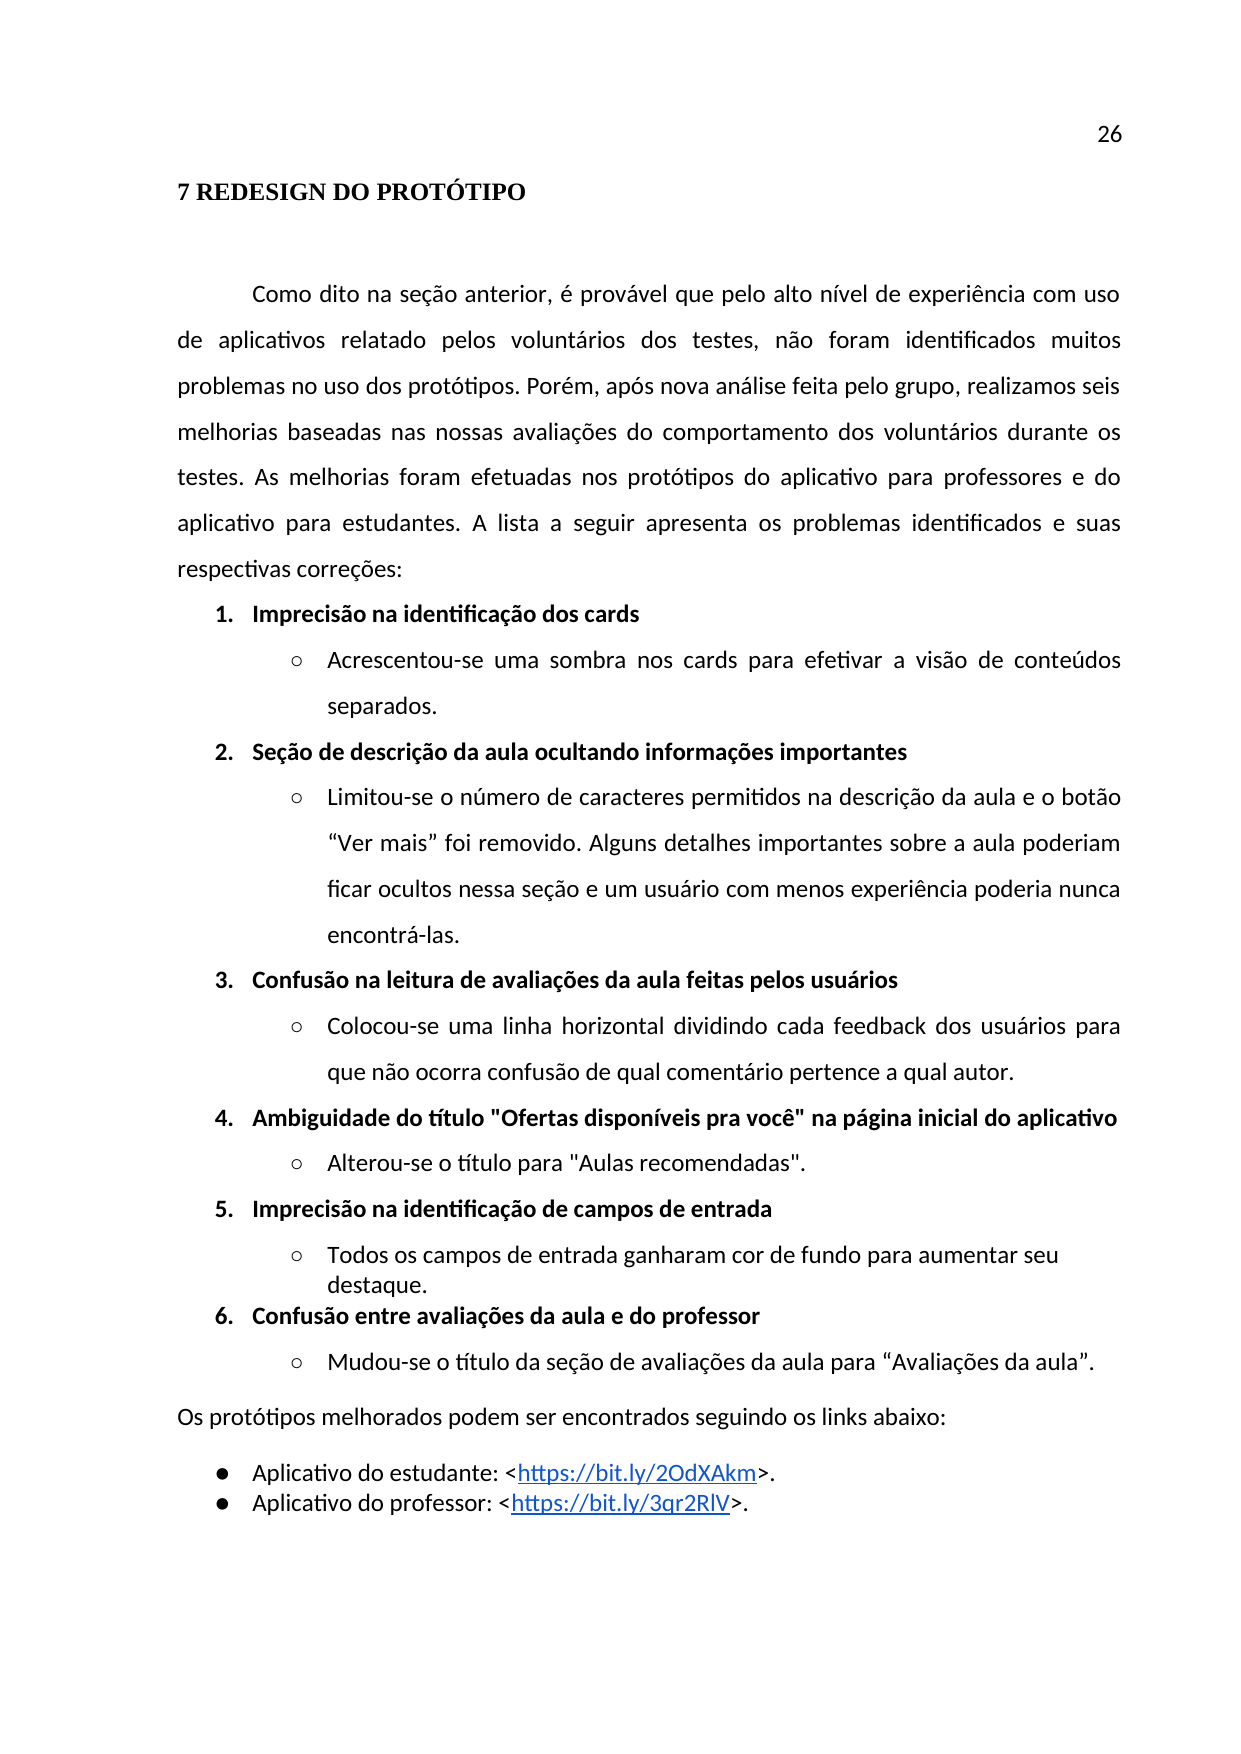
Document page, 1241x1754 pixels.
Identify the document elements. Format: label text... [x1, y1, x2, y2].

list Mudou-se o título da seção de avaliações da aula para “Avaliações da aula”. [289, 1346, 1122, 1376]
list Aplicativo do professor: <https://bit.ly/3qr2RlV>. [214, 1487, 1122, 1518]
list Imprecisão na identificação de campos de entrada [214, 1193, 1122, 1224]
subtitle 7 REDESIGN DO PROTÓTIPO [177, 177, 1122, 206]
list Aplicativo do estudante: <https://bit.ly/2OdXAkm>. [214, 1457, 1122, 1487]
list Alterou-se o título para "Aulas recomendadas". [289, 1147, 1122, 1178]
text Como dito na seção anterior, é provável que pelo alto nível de experiência com uso de aplicativos relatado pelos voluntários dos testes, não foram identificados muitos problemas no uso dos protótipos. Porém, após nova análise feita pelo grupo, realizamos seis melhorias baseadas nas nossas avaliações do comportamento dos voluntários durante os testes. As melhorias foram efetuadas nos protótipos do aplicativo para professores e do aplicativo para estudantes. A lista a seguir apresenta os problemas identificados e suas respectivas correções: [177, 278, 1122, 583]
list Imprecisão na identificação dos cards [214, 599, 1122, 629]
list Seção de descrição da aula ocultando informações importantes [214, 736, 1122, 766]
list Ambiguidade do título "Ofertas disponíveis pra você" na página inicial do aplicativo [214, 1102, 1122, 1132]
list Limitou-se o número de caracteres permitidos na descrição da aula e o botão “Ver mais” foi removido. Alguns detalhes importantes sobre a aula poderiam ficar ocultos nessa seção e um usuário com menos experiência poderia nunca encontrá-las. [289, 782, 1122, 949]
list Acrescentou-se uma sombra nos cards para efetivar a visão de conteúdos separados. [289, 644, 1122, 721]
text Os protótipos melhorados podem ser encontrados seguindo os links abaixo: [177, 1401, 1122, 1432]
list Confusão entre avaliações da aula e do professor [214, 1300, 1122, 1330]
list Colocou-se uma linha horizontal dividindo cada feedback dos usuários para que não ocorra confusão de qual comentário pertence a qual autor. [289, 1010, 1122, 1086]
list Todos os campos de entrada ganharam cor de fundo para aumentar seu destaque. [289, 1239, 1122, 1300]
list Confusão na leitura de avaliações da aula feitas pelos usuários [214, 964, 1122, 995]
